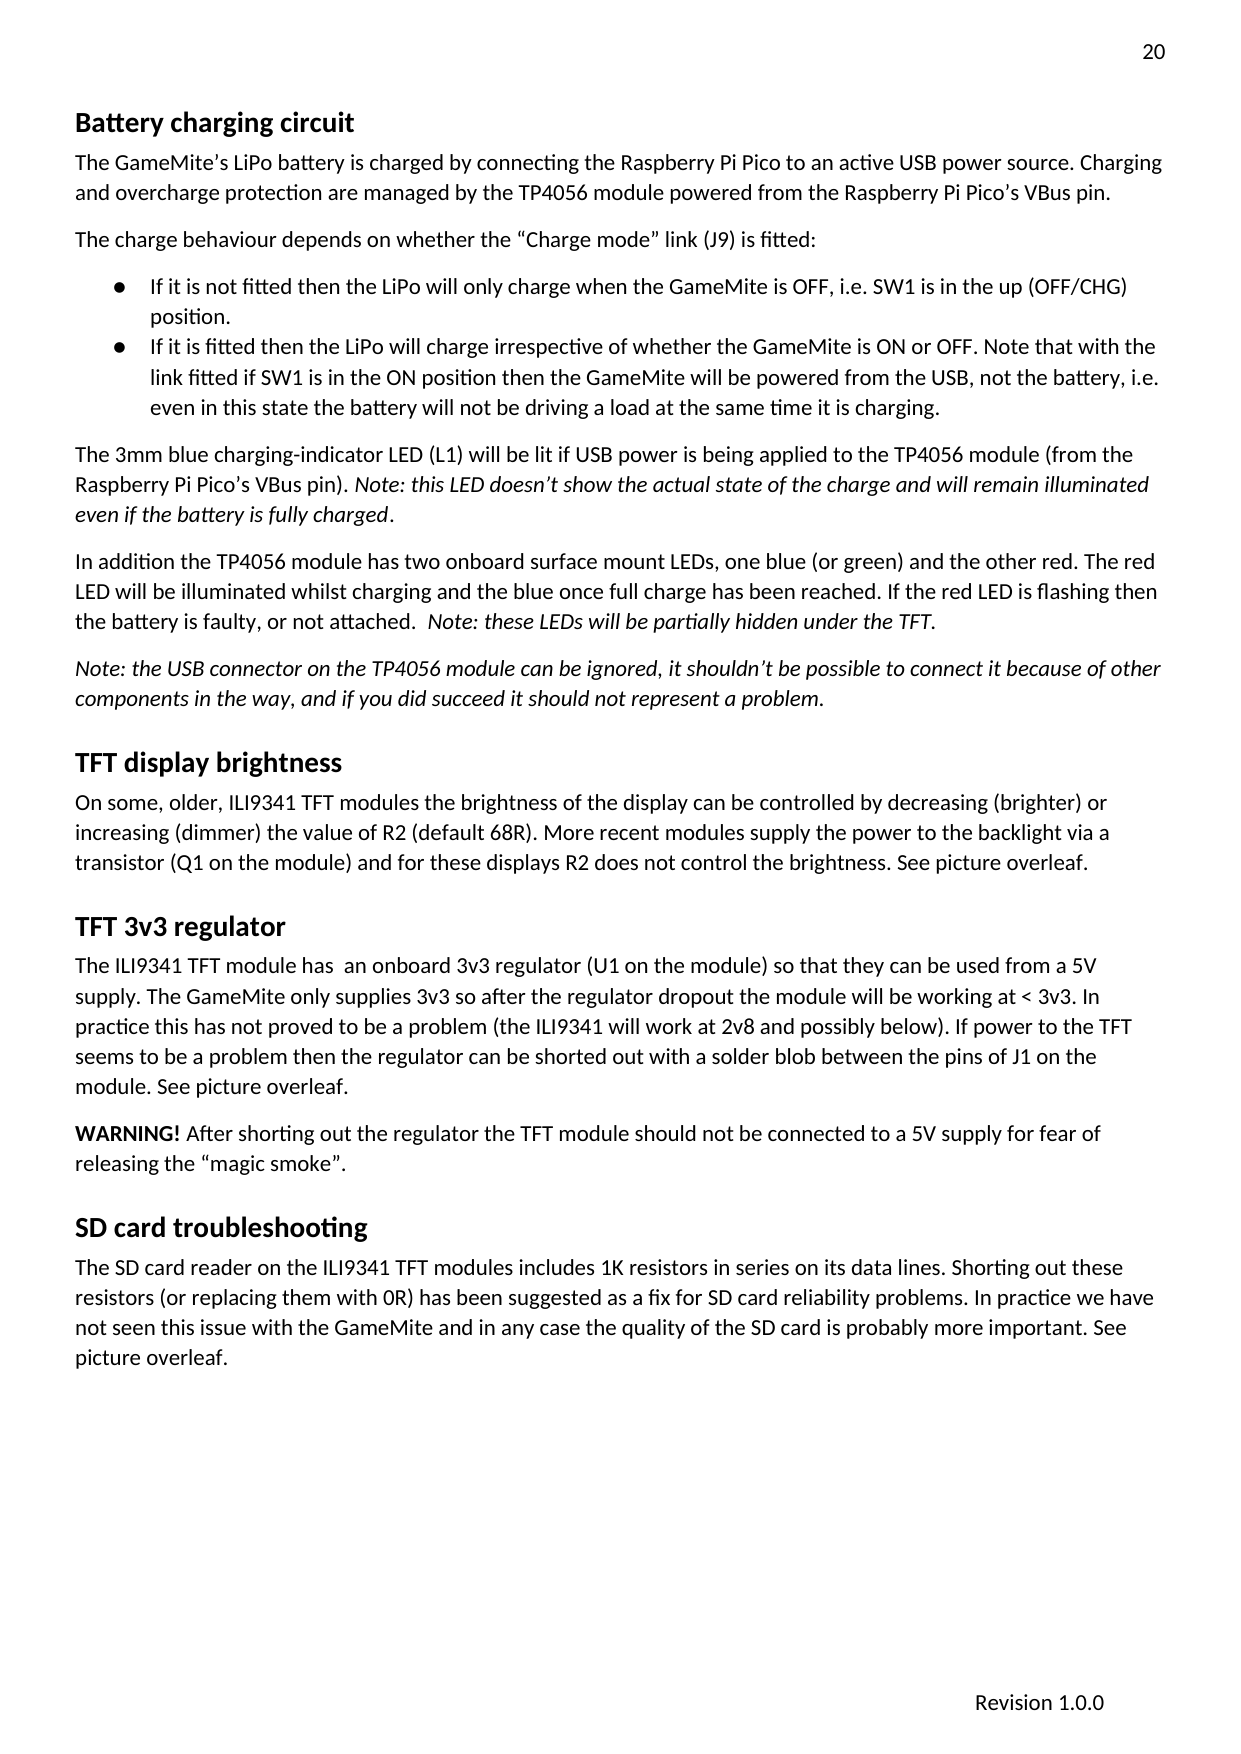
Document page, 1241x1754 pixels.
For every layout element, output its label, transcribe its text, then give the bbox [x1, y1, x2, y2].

text The charge behaviour depends on whether the “Charge mode” link (J9) is fitted: [75, 225, 1165, 253]
text The GameMite’s LiPo battery is charged by connecting the Raspberry Pi Pico to an active USB power source. Charging and overcharge protection are managed by the TP4056 module powered from the Raspberry Pi Pico’s VBus pin. [75, 148, 1165, 206]
subtitle Battery charging circuit [75, 104, 1165, 140]
text In addition the TP4056 module has two onboard surface mount LEDs, one blue (or green) and the other red. The red LED will be illuminated whilst charging and the blue once full charge has been reached. If the red LED is flashing then the battery is faulty, or not attached. Note: these LEDs will be partially hidden under the TFT. [75, 547, 1165, 636]
list If it is fitted then the LiPo will charge irrespective of whether the GameMite is ON or OFF. Note that with the link fitted if SW1 is in the ON position then the GameMite will be powered from the USB, not the battery, i.e. even in this state the battery will not be driving a load at the same time it is charging. [112, 332, 1165, 421]
list If it is not fitted then the LiPo will only charge when the GameMite is OFF, i.e. SW1 is in the up (OFF/CHG) position. [112, 272, 1165, 330]
text Note: the USB connector on the TP4056 module can be ignored, it shouldn’t be possible to connect it because of other components in the way, and if you did succeed it should not represent a problem. [75, 654, 1165, 713]
subtitle TFT display brightness [75, 744, 1165, 779]
subtitle TFT 3v3 regulator [75, 908, 1165, 943]
text On some, older, ILI9341 TFT modules the brightness of the display can be controlled by decreasing (brighter) or increasing (dimmer) the value of R2 (default 68R). More recent modules supply the power to the backlight via a transistor (Q1 on the module) and for these displays R2 does not control the brightness. See picture overleaf. [75, 788, 1165, 876]
text The ILI9341 TFT module has an onboard 3v3 regulator (U1 on the module) so that they can be used from a 5V supply. The GameMite only supplies 3v3 so after the regulator dropout the module will be working at < 3v3. In practice this has not proved to be a problem (the ILI9341 will work at 2v8 and possibly below). If power to the TFT seems to be a problem then the regulator can be shorted out with a solder blob between the pins of J1 on the module. See picture overleaf. [75, 952, 1165, 1101]
text The 3mm blue charging-indicator LED (L1) will be lit if USB power is being applied to the TP4056 module (from the Raspberry Pi Pico’s VBus pin). Note: this LED doesn’t show the actual state of the charge and will remain illuminated even if the battery is fully charged. [75, 440, 1165, 528]
text WARNING! After shorting out the regulator the TFT module should not be connected to a 5V supply for fear of releasing the “magic smoke”. [75, 1119, 1165, 1178]
text The SD card reader on the ILI9341 TFT modules includes 1K resistors in series on its data lines. Shorting out these resistors (or replacing them with 0R) has been suggested as a fix for SD card reliability problems. In practice we have not seen this issue with the GameMite and in any case the quality of the SD card is probably more important. See picture overleaf. [75, 1253, 1165, 1372]
subtitle SD card troubleshooting [75, 1209, 1165, 1244]
